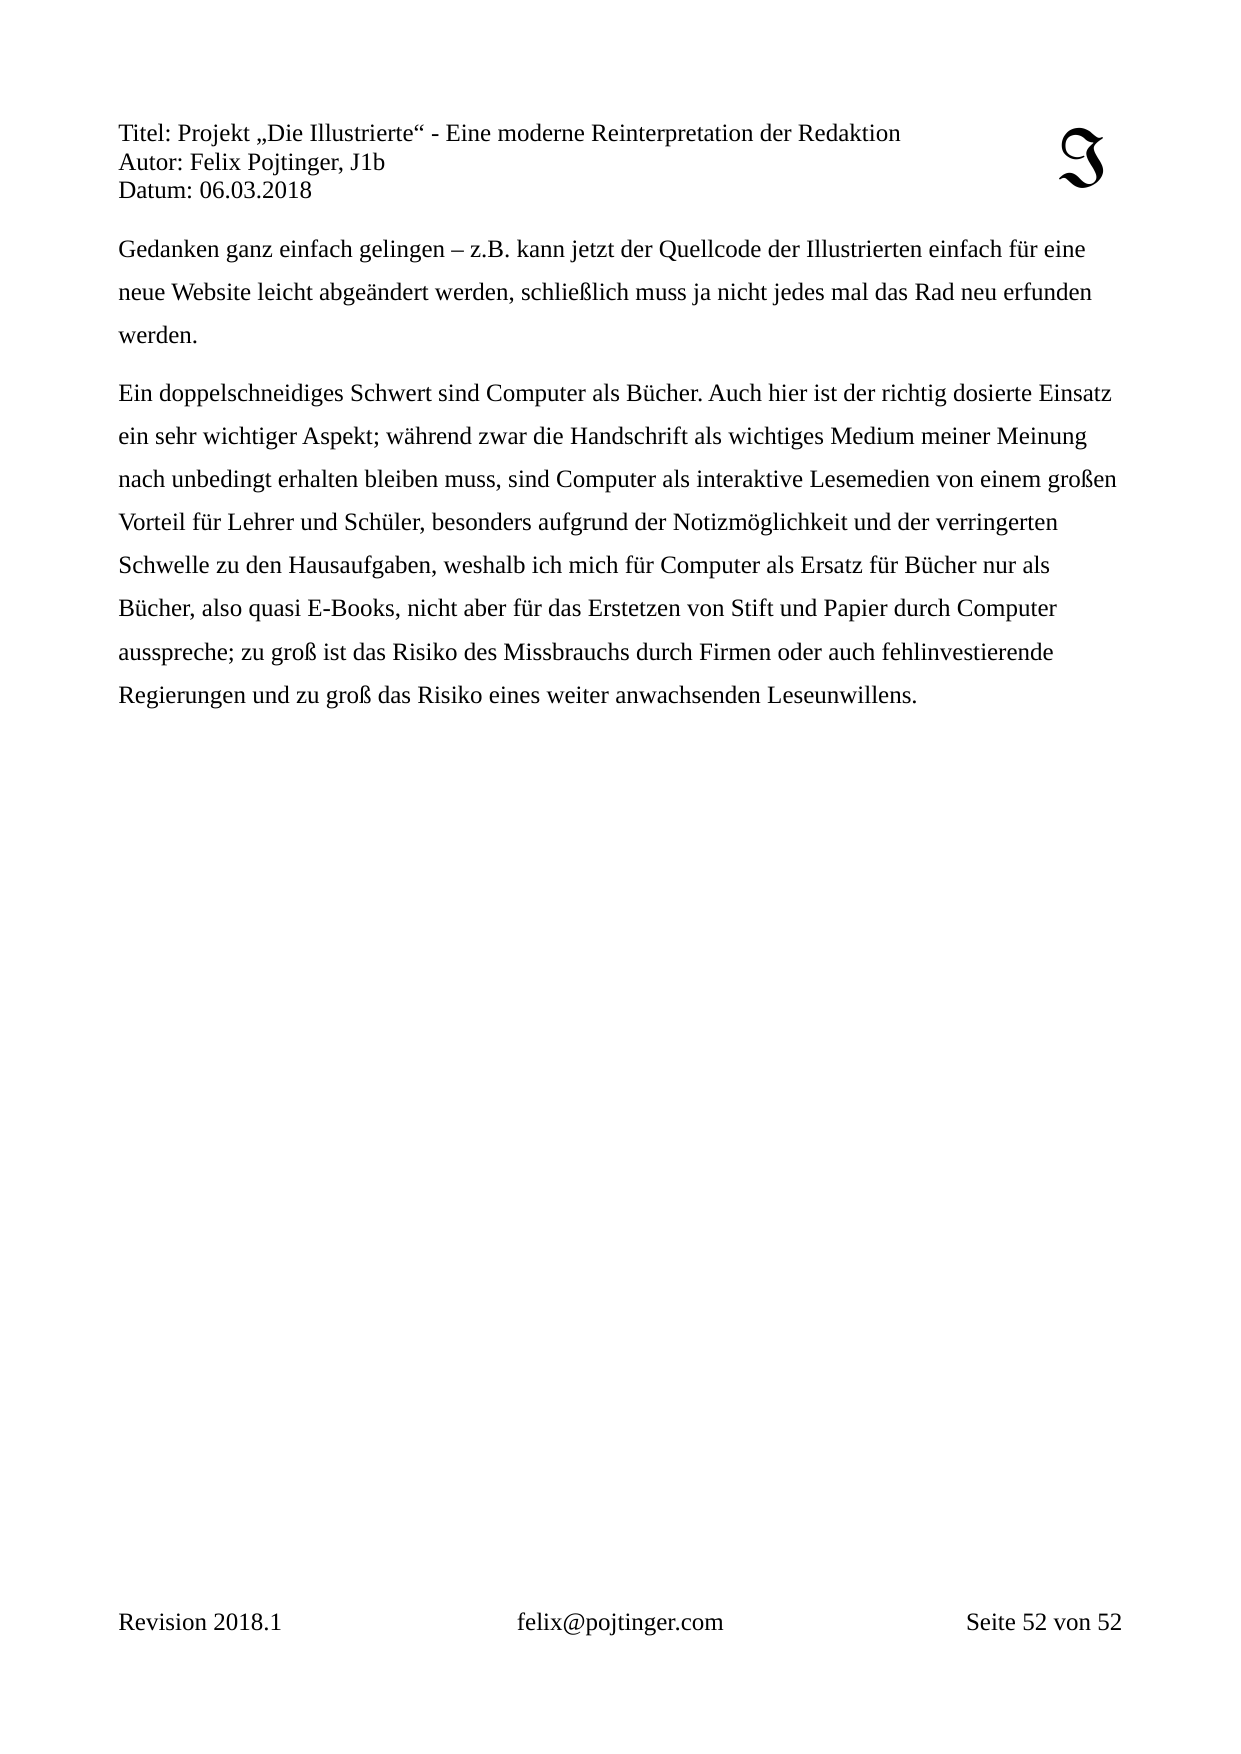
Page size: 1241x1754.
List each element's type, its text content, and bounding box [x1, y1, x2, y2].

picture [1046, 120, 1120, 194]
text Ein doppelschneidiges Schwert sind Computer als Bücher. Auch hier ist der richtig dosierte Einsatz ein sehr wichtiger Aspekt; während zwar die Handschrift als wichtiges Medium meiner Meinung nach unbedingt erhalten bleiben muss, sind Computer als interaktive Lesemedien von einem großen Vorteil für Lehrer und Schüler, besonders aufgrund der Notizmöglichkeit und der verringerten Schwelle zu den Hausaufgaben, weshalb ich mich für Computer als Ersatz für Bücher nur als Bücher, also quasi E-Books, nicht aber für das Erstetzen von Stift und Papier durch Computer ausspreche; zu groß ist das Risiko des Missbrauchs durch Firmen oder auch fehlinvestierende Regierungen und zu groß das Risiko eines weiter anwachsenden Leseunwillens. [118, 378, 1122, 708]
text Gedanken ganz einfach gelingen – z.B. kann jetzt der Quellcode der Illustrierten einfach für eine neue Website leicht abgeändert werden, schließlich muss ja nicht jedes mal das Rad neu erfunden werden. [118, 234, 1122, 349]
